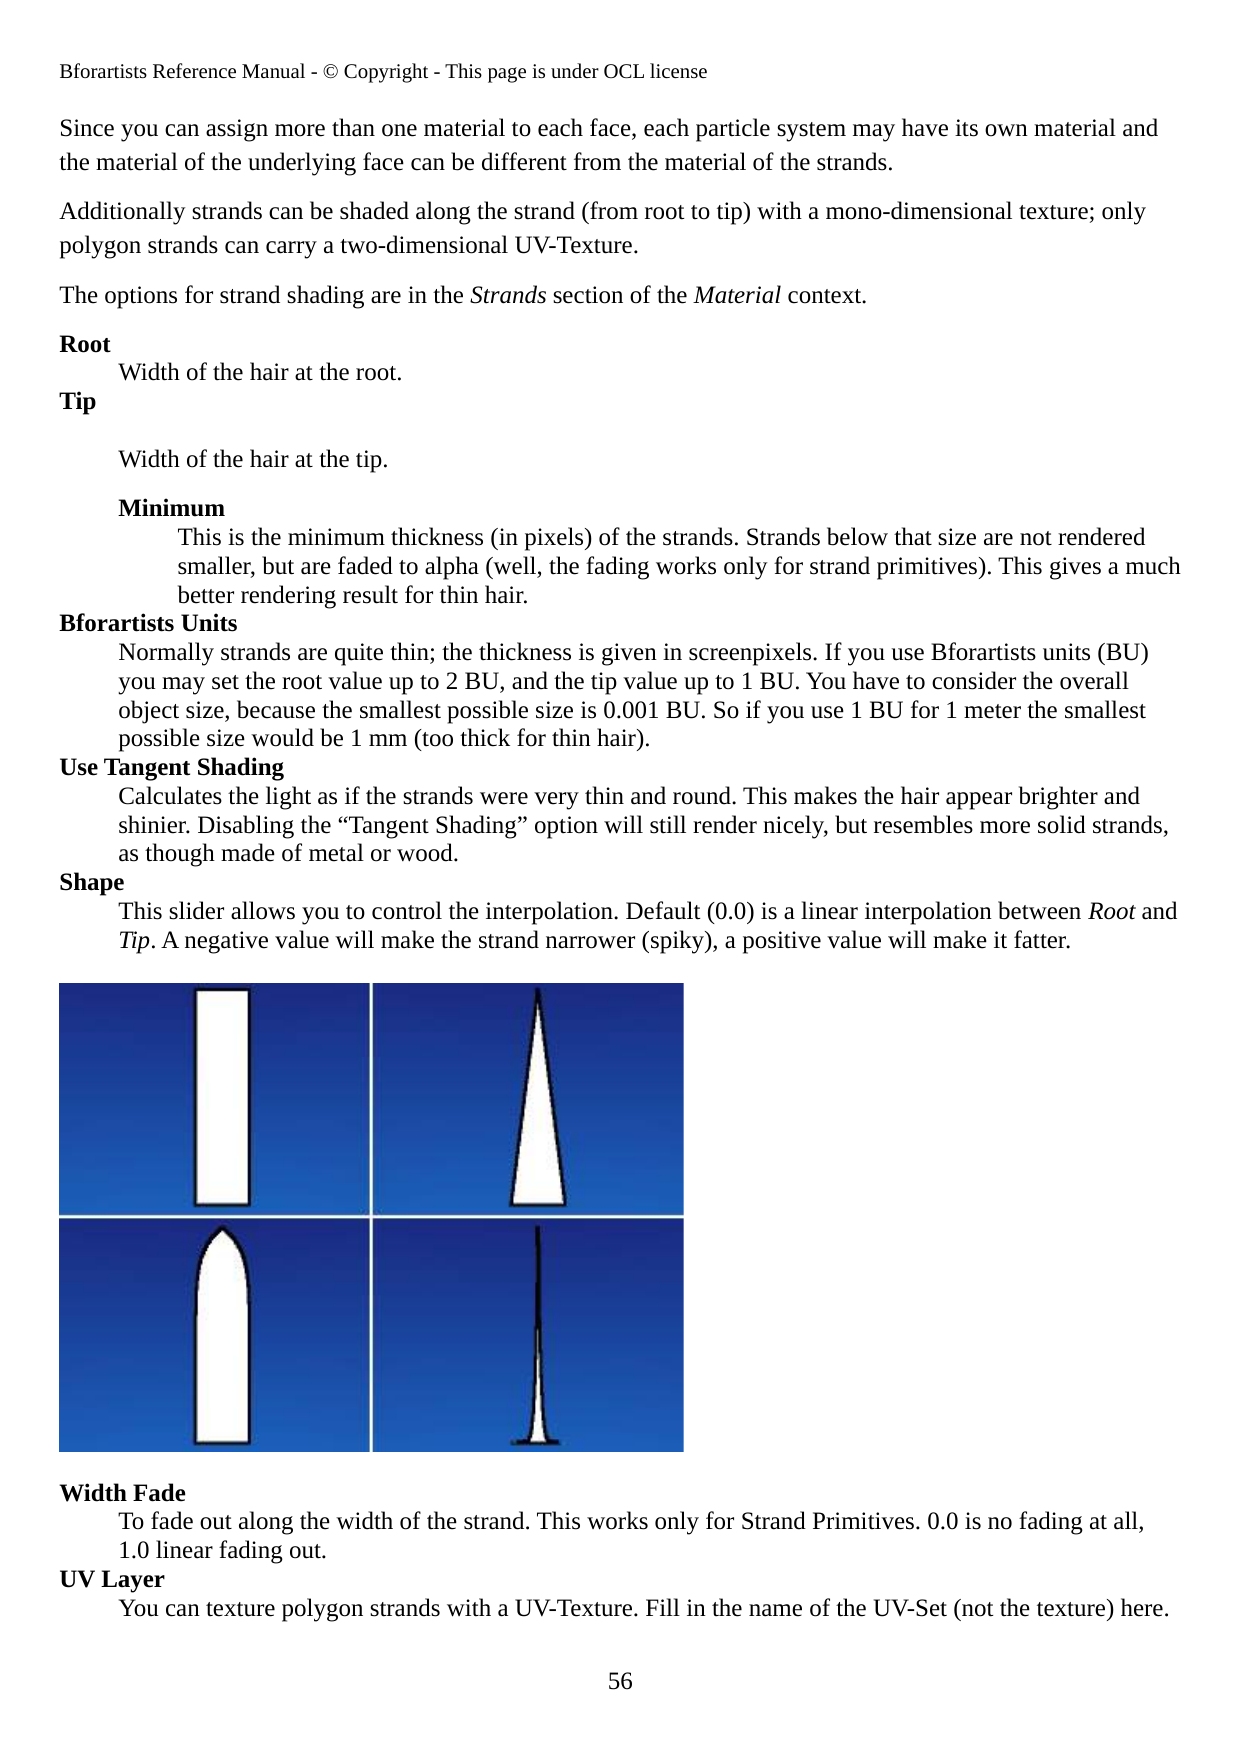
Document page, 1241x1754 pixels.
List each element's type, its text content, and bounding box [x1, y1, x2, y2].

list Normally strands are quite thin; the thickness is given in screenpixels. If you use Bforartists units (BU) you may set the root value up to 2 BU, and the tip value up to 1 BU. You have to consider the overall object size, because the smallest possible size is 0.001 BU. So if you use 1 BU for 1 meter the smallest possible size would be 1 mm (too thick for thin hair). [118, 637, 1181, 752]
picture [59, 983, 684, 1452]
text Since you can assign more than one material to each face, each particle system may have its own material and the material of the underlying face can be different from the material of the strands. [59, 113, 1181, 176]
list This slider allows you to control the interpolation. Default (0.0) is a linear interpolation between Root and Tip. A negative value will make the strand narrower (spiky), a positive value will make it fatter. [118, 896, 1181, 953]
subtitle Use Tangent Shading [59, 752, 1181, 781]
subtitle Bforartists Units [59, 608, 1181, 637]
list Width of the hair at the root. [118, 357, 1181, 386]
subtitle Root [59, 329, 1181, 357]
list To fade out along the width of the strand. This works only for Strand Primitives. 0.0 is no fading at all, 1.0 linear fading out. [118, 1506, 1181, 1564]
subtitle Width Fade [59, 1478, 1181, 1506]
subtitle UV Layer [59, 1564, 1181, 1593]
subtitle Shape [59, 867, 1181, 896]
list This is the minimum thickness (in pixels) of the strands. Strands below that size are not rendered smaller, but are faded to alpha (well, the fading works only for strand primitives). This gives a much better rendering result for thin hair. [177, 522, 1181, 608]
text Additionally strands can be shaded along the strand (from root to tip) with a mono-dimensional texture; only polygon strands can carry a two-dimensional UV-Texture. [59, 196, 1181, 259]
text The options for strand shading are in the Strands section of the Material context. [59, 280, 1181, 308]
subtitle Minimum [118, 493, 1181, 522]
list Calculates the light as if the strands were very thin and round. This makes the hair appear brighter and shinier. Disabling the “Tangent Shading” option will still render nicely, but resembles more solid strands, as though made of metal or wood. [118, 781, 1181, 867]
list You can texture polygon strands with a UV-Texture. Fill in the name of the UV-Set (not the texture) here. [118, 1593, 1181, 1621]
subtitle Tip [59, 386, 1181, 415]
text Width of the hair at the tip. [118, 444, 1181, 473]
